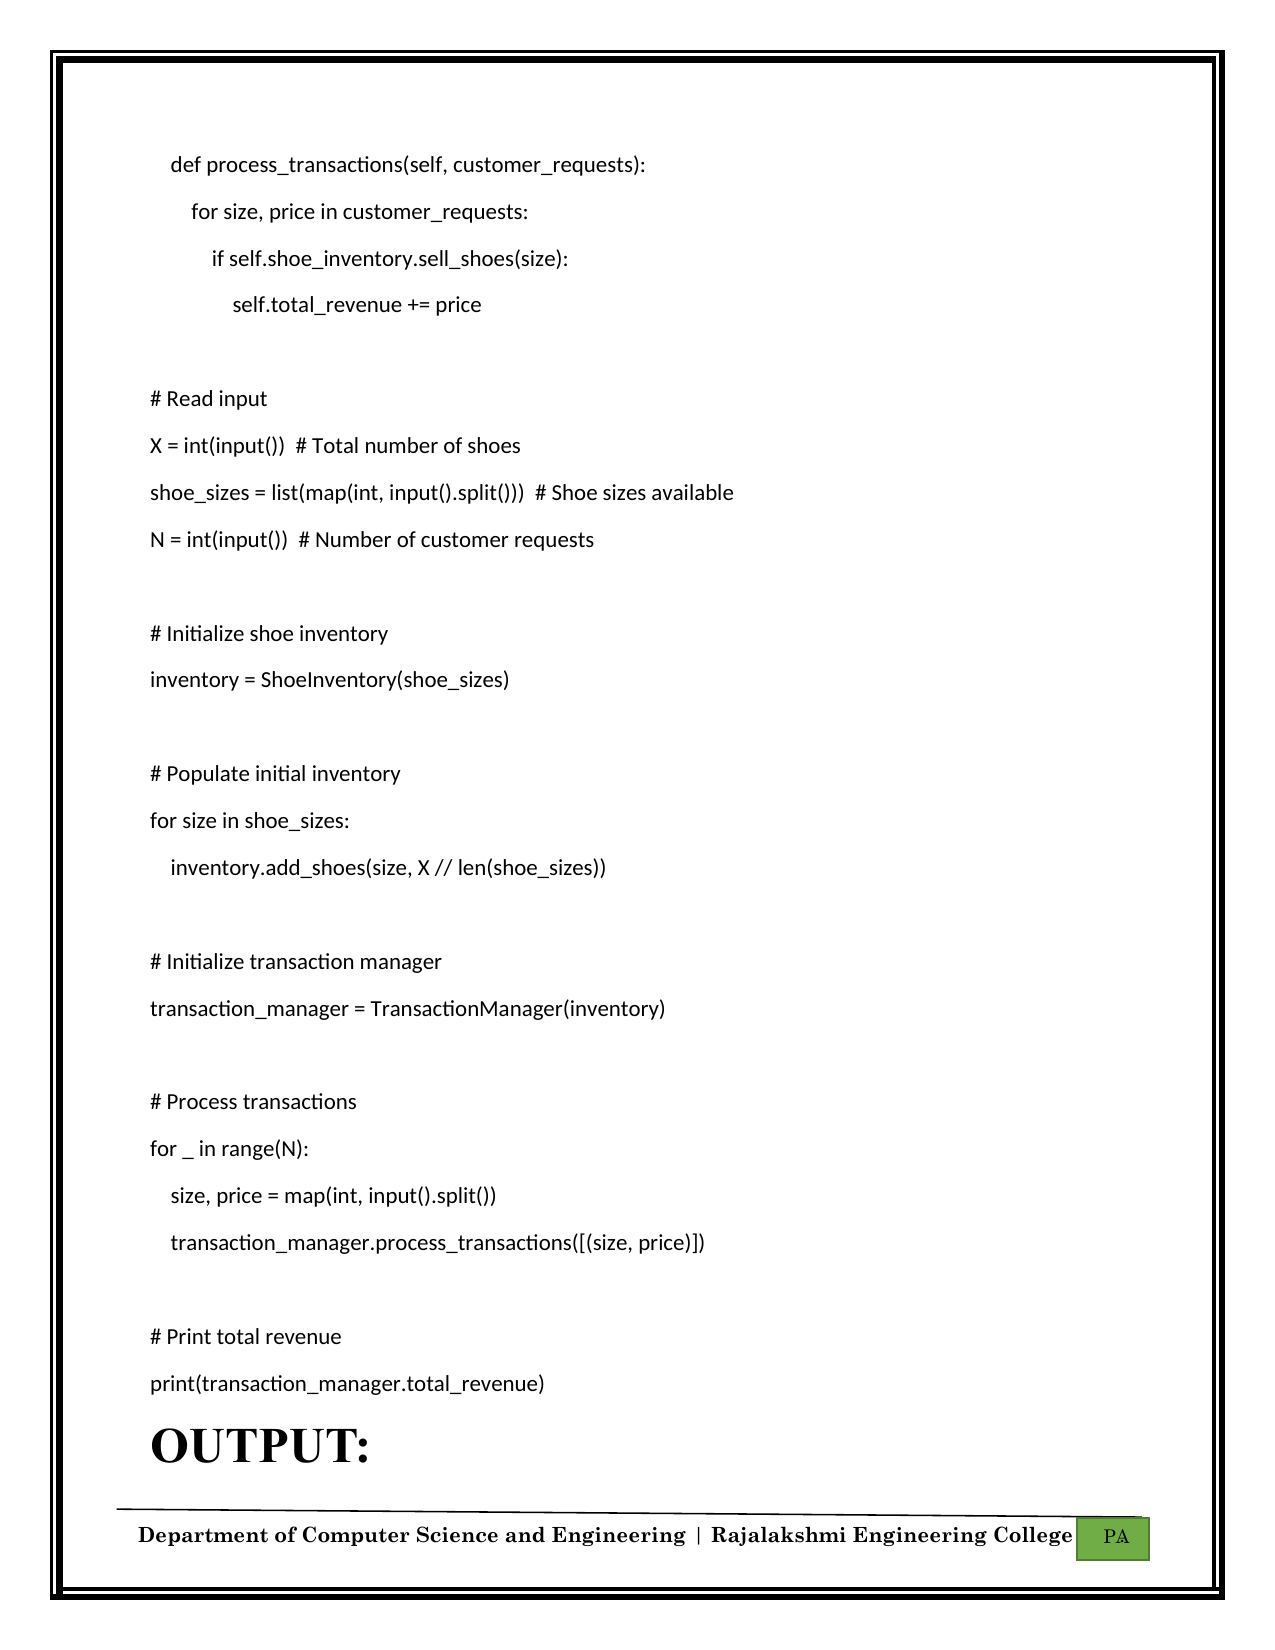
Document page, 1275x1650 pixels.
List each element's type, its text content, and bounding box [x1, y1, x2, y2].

text # Print total revenue [150, 1322, 1125, 1350]
text for size, price in customer_requests: [150, 197, 1125, 225]
text # Initialize shoe inventory [150, 619, 1125, 647]
text # Initialize transaction manager [150, 947, 1125, 975]
text # Populate initial inventory [150, 759, 1125, 787]
text for size in shoe_sizes: [150, 806, 1125, 834]
text inventory.add_shoes(size, X // len(shoe_sizes)) [150, 853, 1125, 881]
text print(transaction_manager.total_revenue) [150, 1369, 1125, 1397]
text self.total_revenue += price [150, 291, 1125, 319]
text N = int(input()) # Number of customer requests [150, 525, 1125, 553]
text # Process transactions [150, 1087, 1125, 1116]
text # Read input [150, 384, 1125, 412]
text X = int(input()) # Total number of shoes [150, 431, 1125, 459]
text size, price = map(int, input().split()) [150, 1181, 1125, 1209]
text inventory = ShoeInventory(shoe_sizes) [150, 666, 1125, 694]
text if self.shoe_inventory.sell_shoes(size): [150, 244, 1125, 272]
text def process_transactions(self, customer_requests): [150, 150, 1125, 178]
text for _ in range(N): [150, 1134, 1125, 1162]
text transaction_manager = TransactionManager(inventory) [150, 994, 1125, 1022]
text shoe_sizes = list(map(int, input().split())) # Shoe sizes available [150, 478, 1125, 506]
subtitle OUTPUT: [150, 1416, 1125, 1473]
text transaction_manager.process_transactions([(size, price)]) [150, 1228, 1125, 1256]
